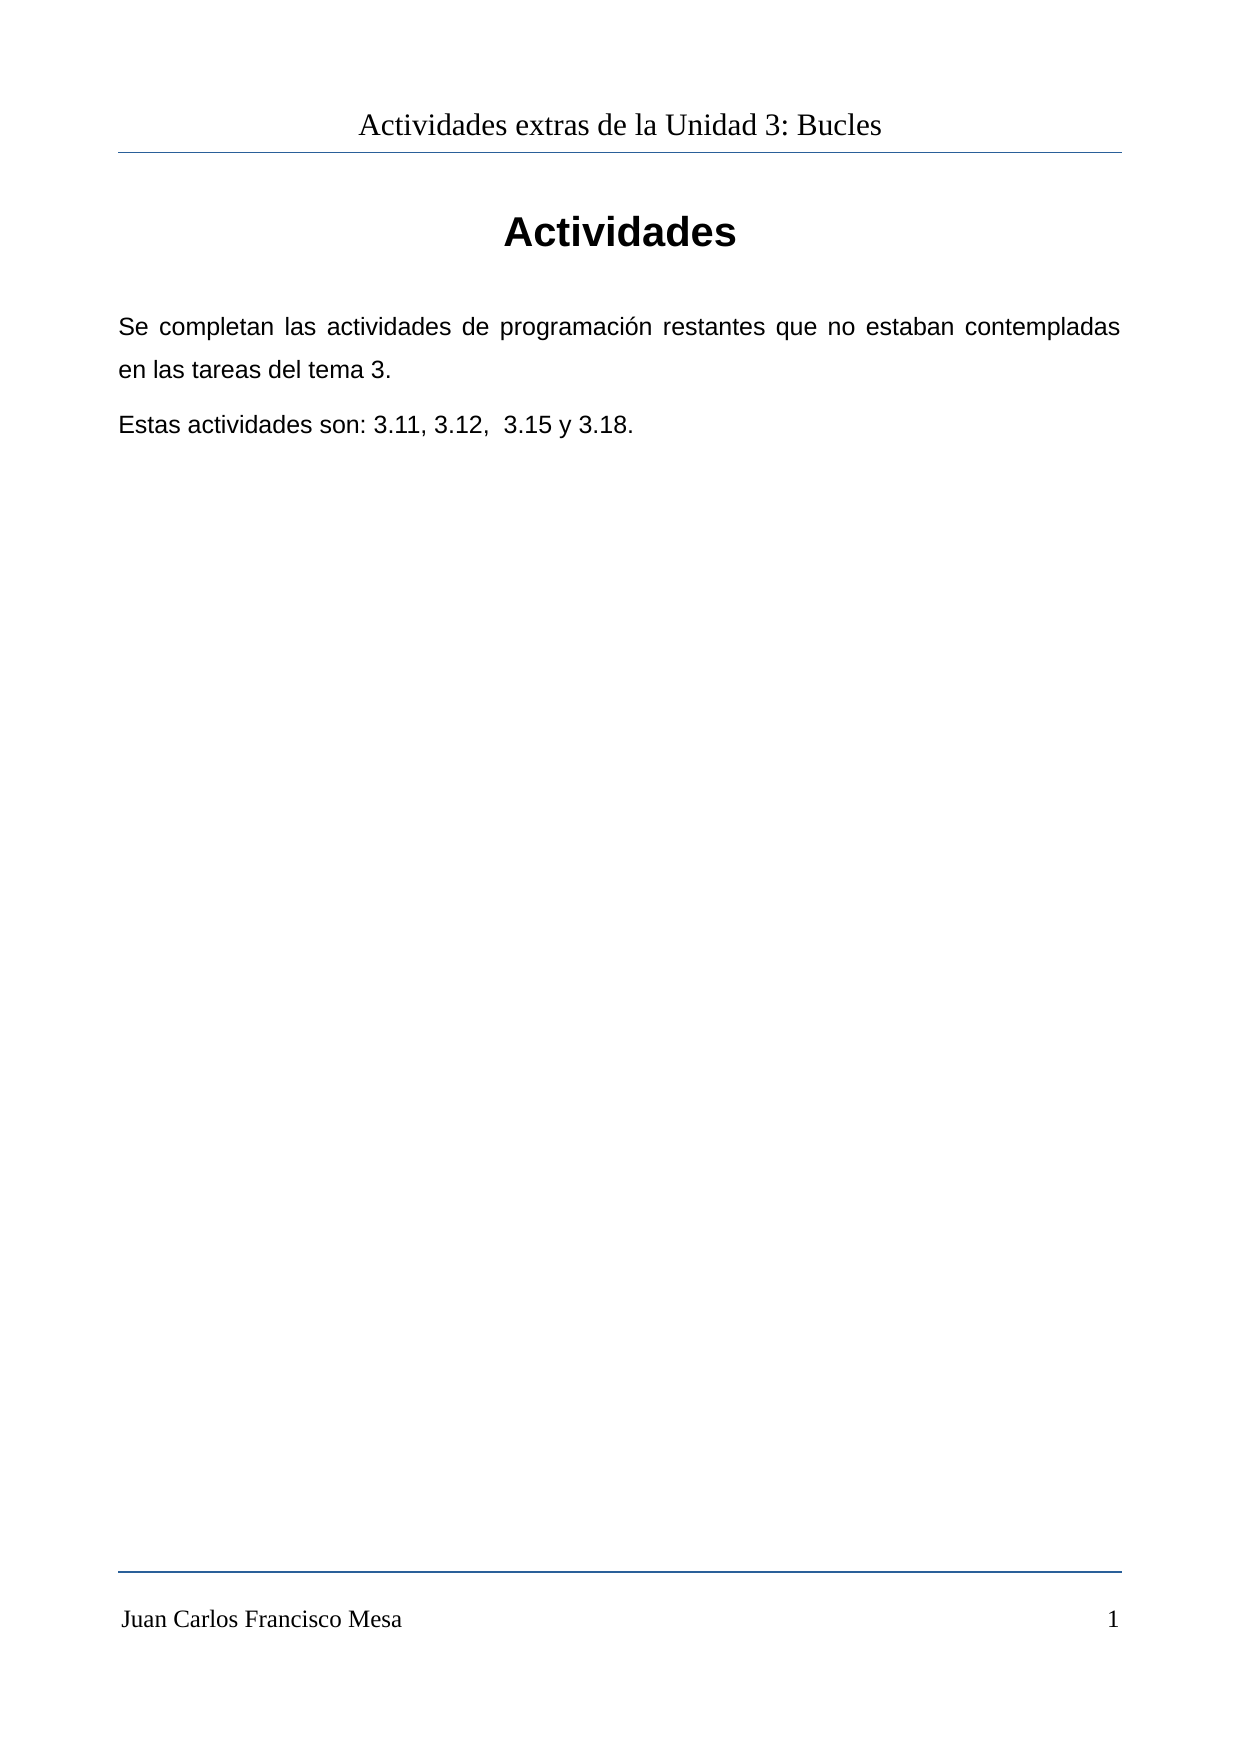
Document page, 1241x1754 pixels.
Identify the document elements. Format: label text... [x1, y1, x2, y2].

subtitle Se completan las actividades de programación restantes que no estaban contempladas en las tareas del tema 3. [118, 312, 1122, 383]
subtitle Actividades [118, 208, 1122, 256]
text Estas actividades son: 3.11, 3.12, 3.15 y 3.18. [118, 410, 1122, 439]
